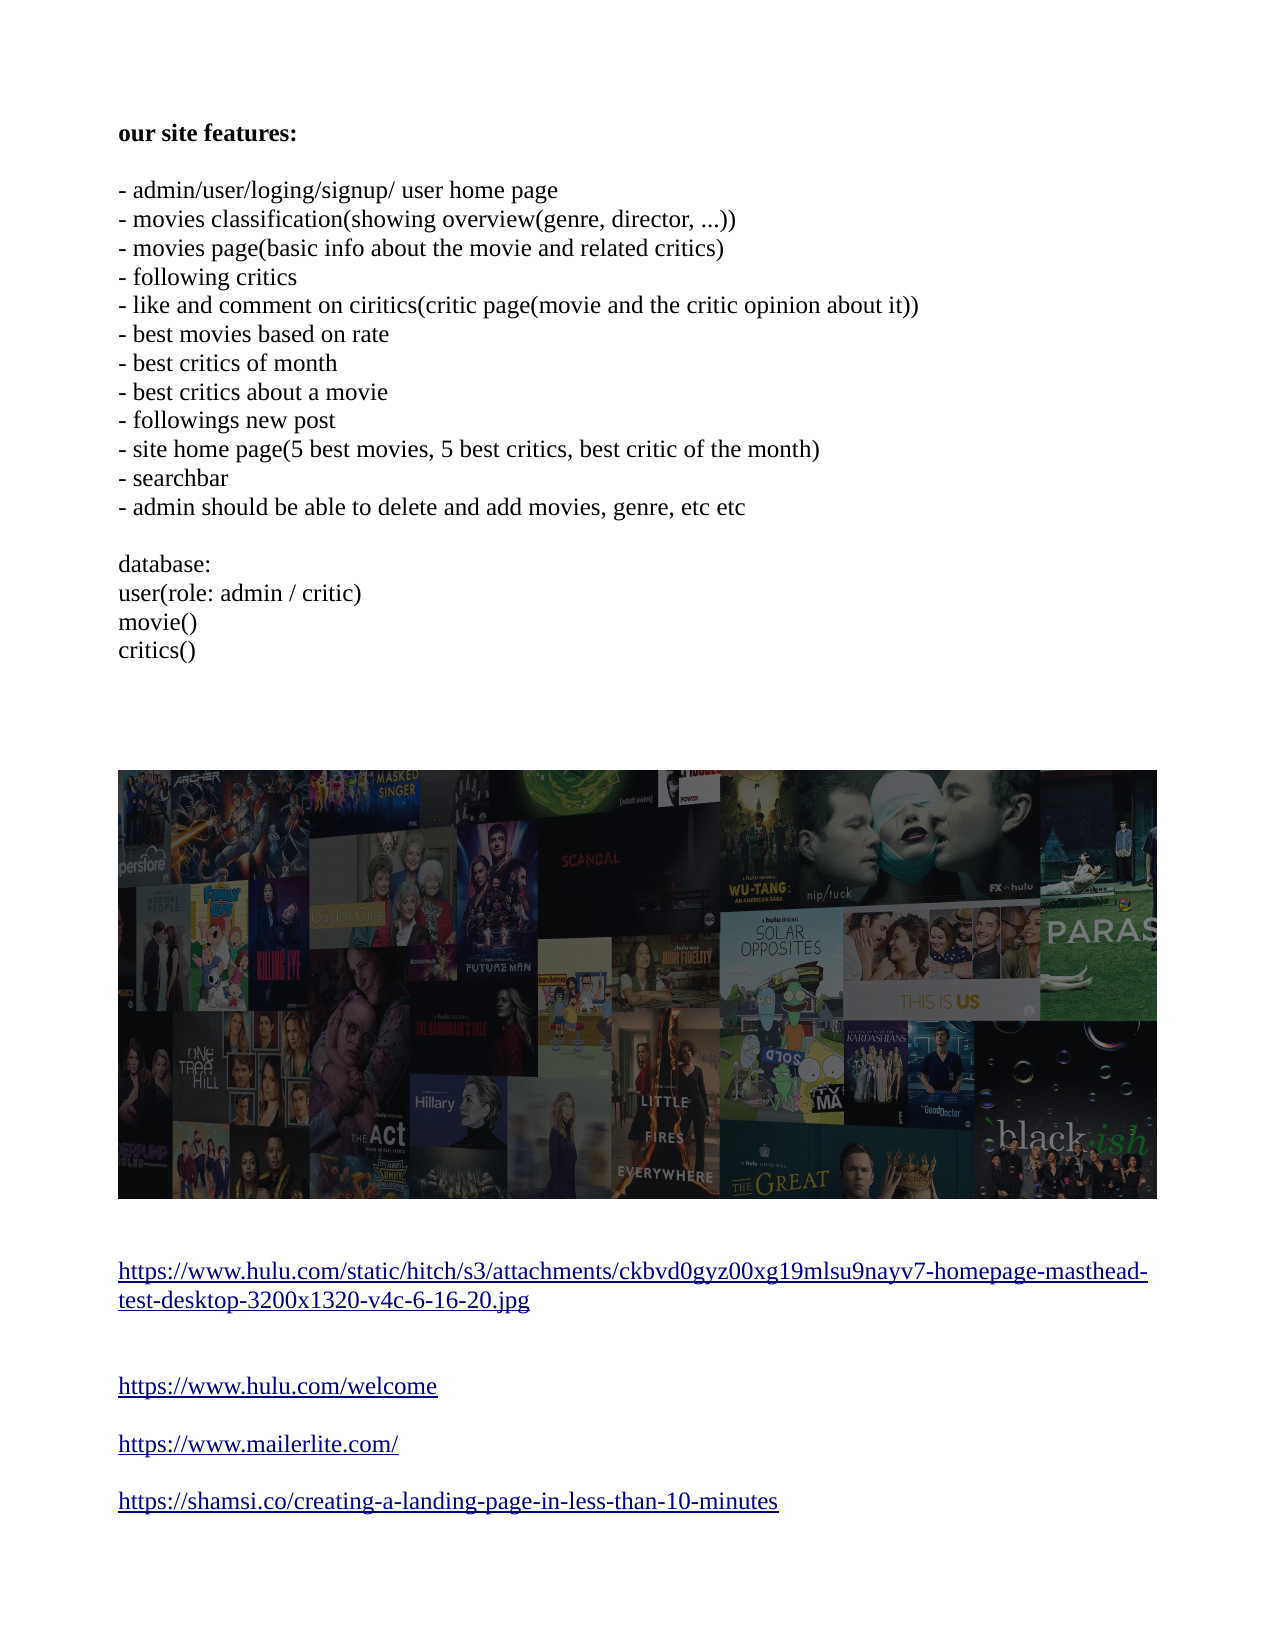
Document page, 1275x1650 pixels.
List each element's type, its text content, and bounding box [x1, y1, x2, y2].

text - movies classification(showing overview(genre, director, ...)) [118, 204, 1157, 233]
text - site home page(5 best movies, 5 best critics, best critic of the month) [118, 434, 1157, 463]
text our site features: [118, 118, 1157, 147]
text critics() [118, 636, 1157, 664]
text - admin/user/loging/signup/ user home page [118, 176, 1157, 204]
text movie() [118, 607, 1157, 636]
text - best critics of month [118, 348, 1157, 377]
text https://www.hulu.com/static/hitch/s3/attachments/ckbvd0gyz00xg19mlsu9nayv7-homepage-masthead-test-desktop-3200x1320-v4c-6-16-20.jpg [118, 1256, 1157, 1314]
text database: [118, 549, 1157, 578]
text - searchbar [118, 463, 1157, 492]
text user(role: admin / critic) [118, 578, 1157, 607]
text https://www.mailerlite.com/ [118, 1429, 1157, 1457]
text - best movies based on rate [118, 319, 1157, 348]
picture [118, 770, 1157, 1199]
text https://shamsi.co/creating-a-landing-page-in-less-than-10-minutes [118, 1486, 1157, 1515]
text - following critics [118, 262, 1157, 291]
text - admin should be able to delete and add movies, genre, etc etc [118, 492, 1157, 521]
text https://www.hulu.com/welcome [118, 1371, 1157, 1400]
text - movies page(basic info about the movie and related critics) [118, 233, 1157, 262]
text - best critics about a movie [118, 377, 1157, 406]
text - like and comment on ciritics(critic page(movie and the critic opinion about it)) [118, 291, 1157, 319]
text - followings new post [118, 406, 1157, 434]
